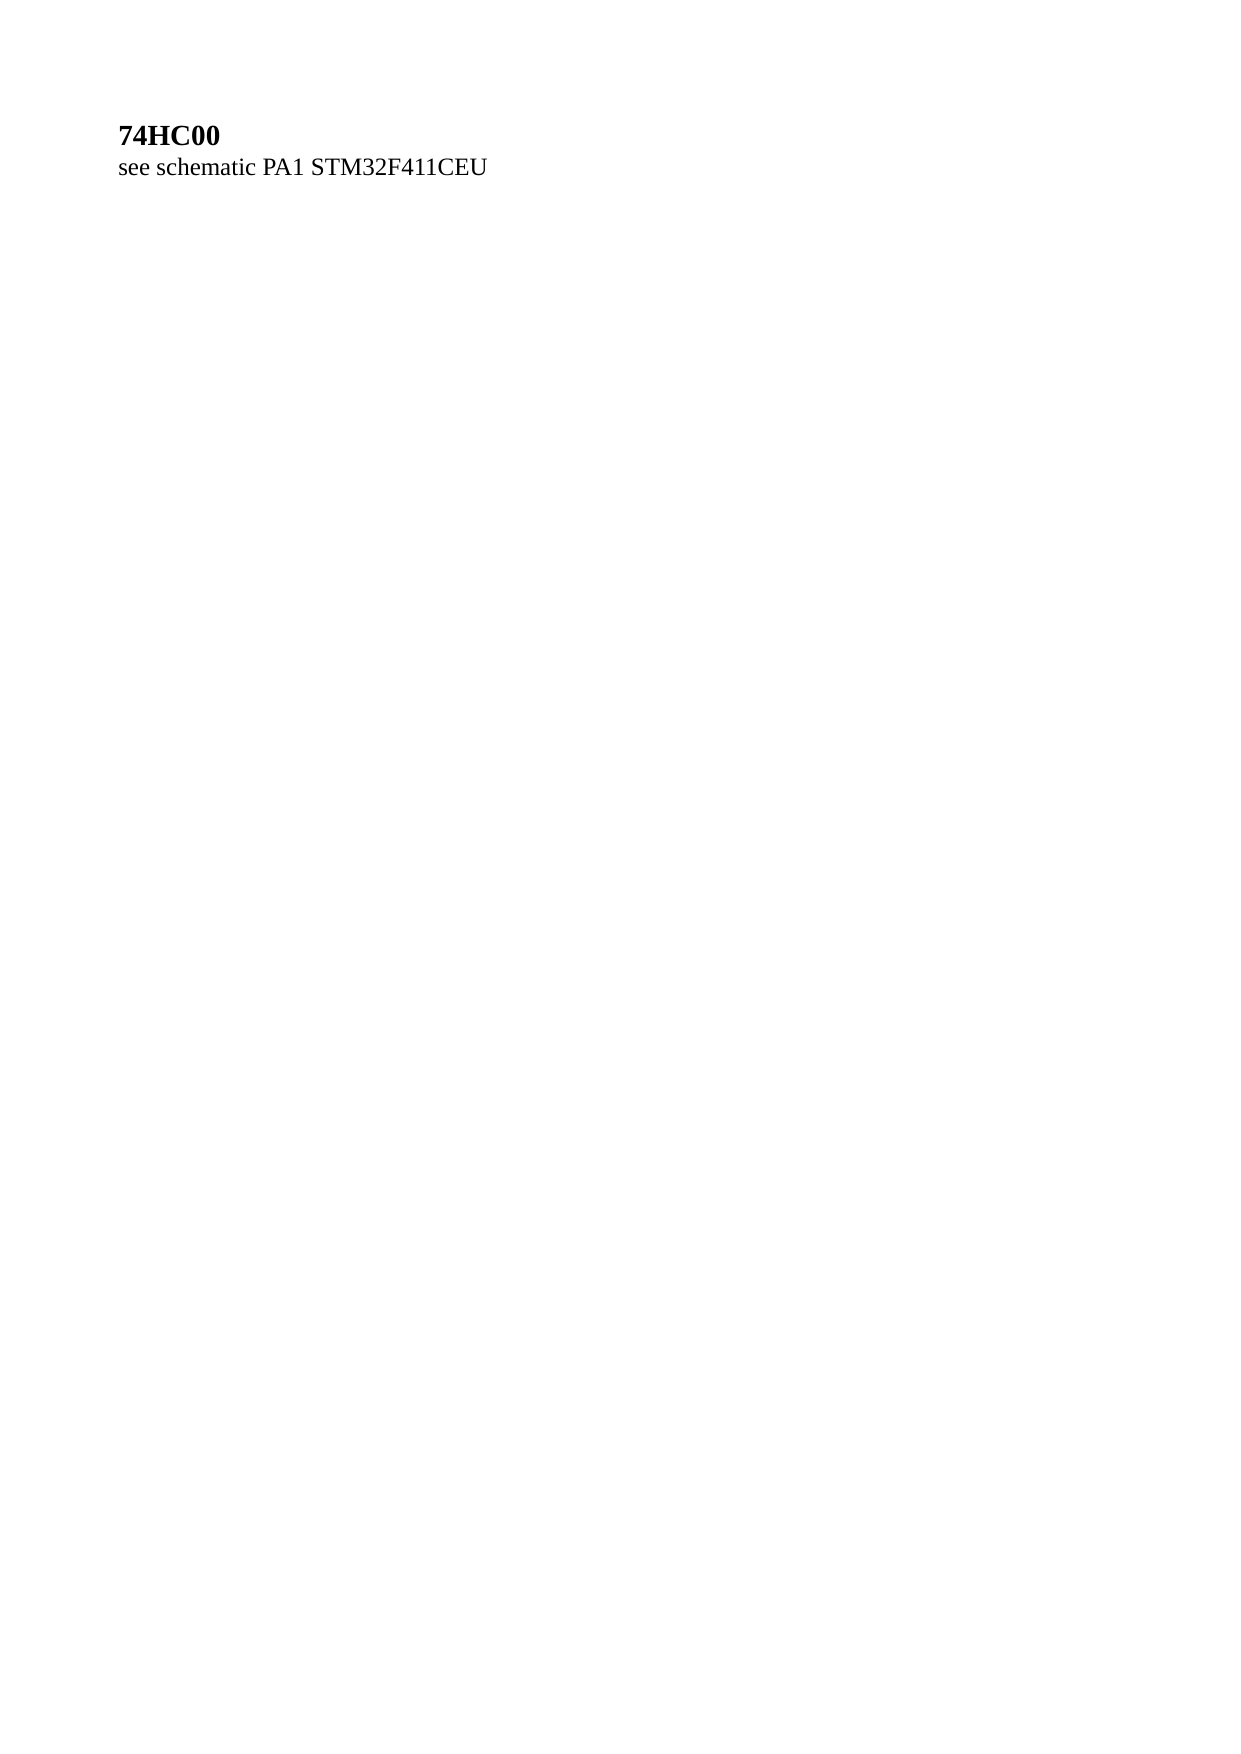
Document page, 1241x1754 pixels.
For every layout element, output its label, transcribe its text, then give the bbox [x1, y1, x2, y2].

text 74HC00 [118, 118, 1122, 152]
text see schematic PA1 STM32F411CEU [118, 152, 1122, 180]
